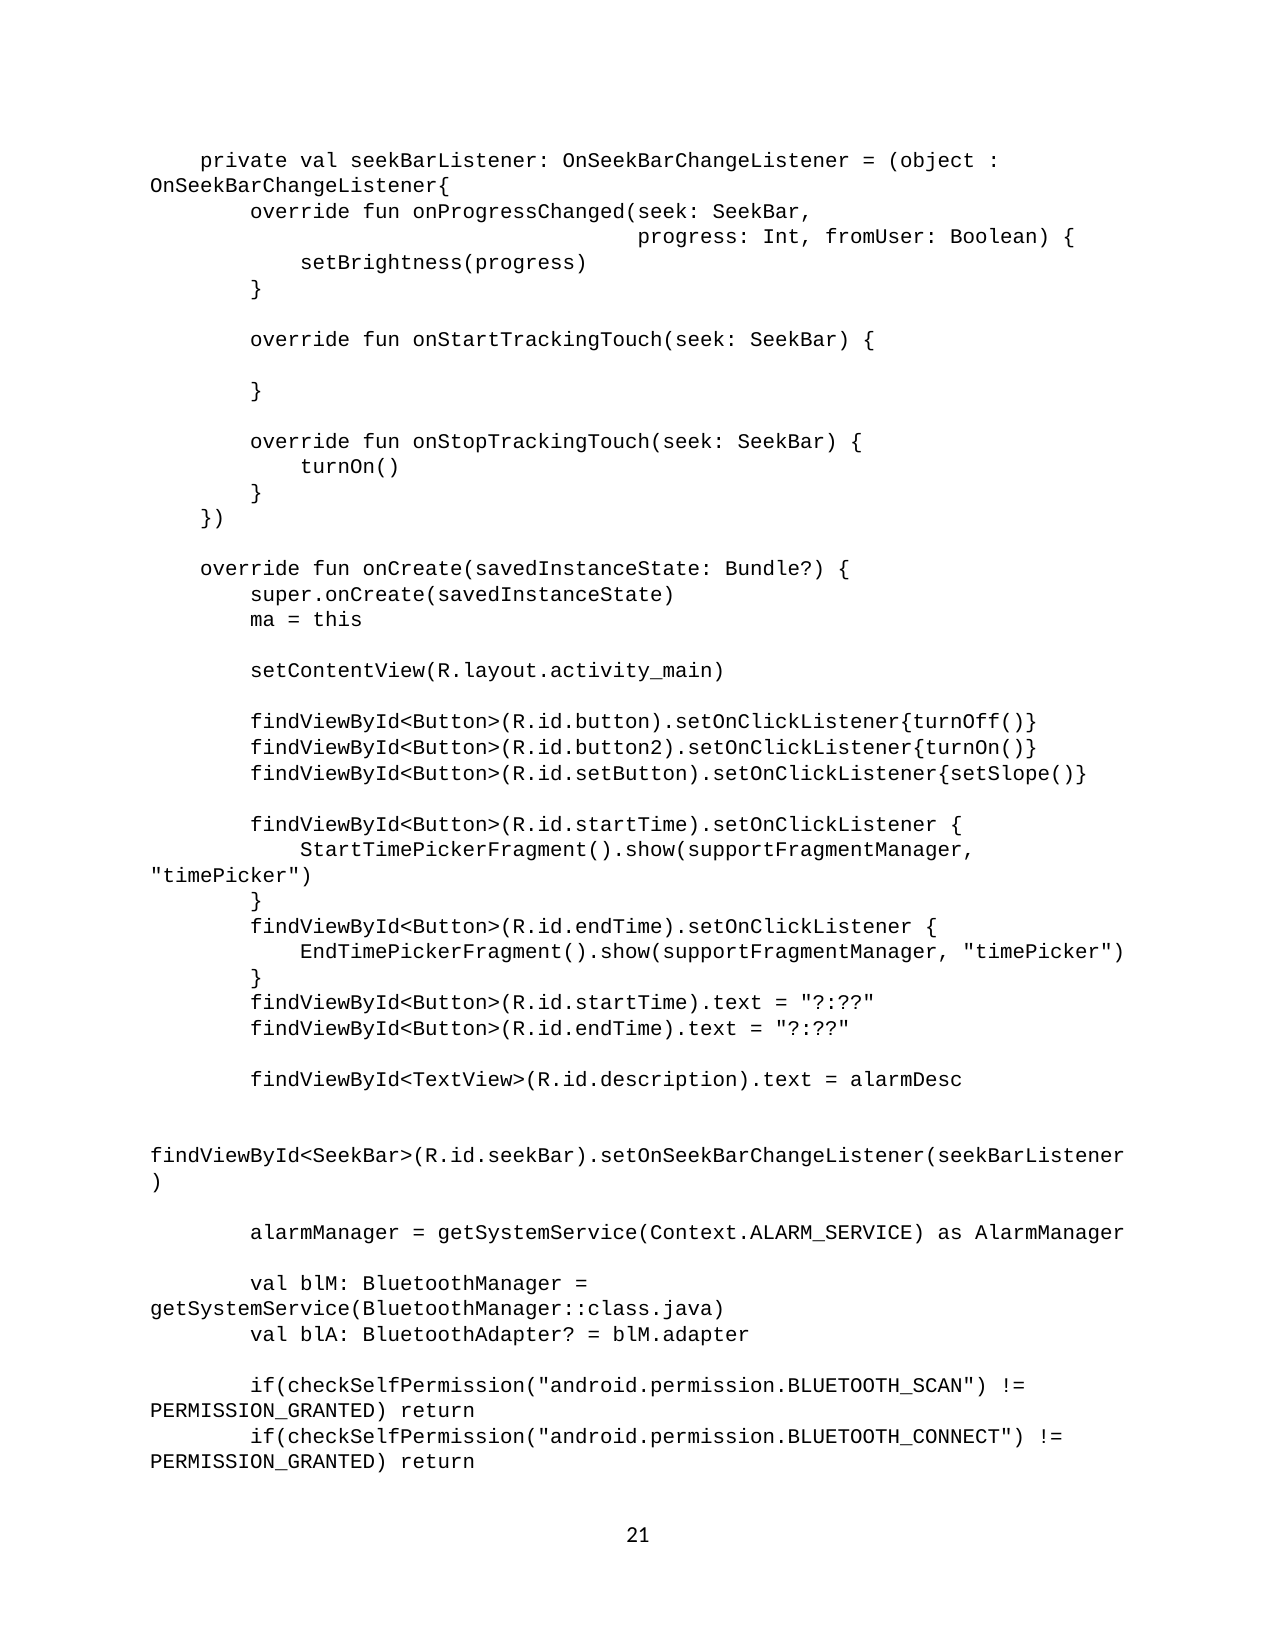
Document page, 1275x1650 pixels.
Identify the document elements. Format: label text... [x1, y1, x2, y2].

text setContentView(R.layout.activity_main) [150, 660, 1125, 684]
text private val seekBarListener: OnSeekBarChangeListener = (object : OnSeekBarChangeListener{ [150, 150, 1125, 199]
text findViewById<Button>(R.id.startTime).setOnClickListener { [150, 813, 1125, 837]
text if(checkSelfPermission("android.permission.BLUETOOTH_CONNECT") != PERMISSION_GRANTED) return [150, 1426, 1125, 1475]
text override fun onStartTrackingTouch(seek: SeekBar) { [150, 329, 1125, 352]
text alarmManager = getSystemService(Context.ALARM_SERVICE) as AlarmManager [150, 1222, 1125, 1246]
text findViewById<Button>(R.id.startTime).text = "?:??" [150, 992, 1125, 1016]
text } [150, 380, 1125, 403]
text findViewById<Button>(R.id.endTime).setOnClickListener { [150, 916, 1125, 939]
text findViewById<Button>(R.id.button2).setOnClickListener{turnOn()} [150, 737, 1125, 761]
text super.onCreate(savedInstanceState) [150, 584, 1125, 607]
text } [150, 890, 1125, 914]
text }) [150, 507, 1125, 531]
text findViewById<TextView>(R.id.description).text = alarmDesc [150, 1069, 1125, 1092]
text setBrightness(progress) [150, 252, 1125, 276]
text } [150, 482, 1125, 505]
text val blA: BluetoothAdapter? = blM.adapter [150, 1324, 1125, 1348]
text } [150, 967, 1125, 990]
text } [150, 278, 1125, 301]
text findViewById<Button>(R.id.setButton).setOnClickListener{setSlope()} [150, 762, 1125, 786]
text if(checkSelfPermission("android.permission.BLUETOOTH_SCAN") != PERMISSION_GRANTED) return [150, 1375, 1125, 1424]
text turnOn() [150, 456, 1125, 480]
text override fun onStopTrackingTouch(seek: SeekBar) { [150, 431, 1125, 454]
text ma = this [150, 609, 1125, 633]
text override fun onCreate(savedInstanceState: Bundle?) { [150, 558, 1125, 582]
text findViewById<Button>(R.id.endTime).text = "?:??" [150, 1018, 1125, 1041]
text val blM: BluetoothManager = getSystemService(BluetoothManager::class.java) [150, 1273, 1125, 1322]
text progress: Int, fromUser: Boolean) { [150, 227, 1125, 250]
text EndTimePickerFragment().show(supportFragmentManager, "timePicker") [150, 941, 1125, 965]
text findViewById<SeekBar>(R.id.seekBar).setOnSeekBarChangeListener(seekBarListener) [150, 1120, 1125, 1194]
text findViewById<Button>(R.id.button).setOnClickListener{turnOff()} [150, 711, 1125, 735]
text override fun onProgressChanged(seek: SeekBar, [150, 201, 1125, 225]
text StartTimePickerFragment().show(supportFragmentManager, "timePicker") [150, 839, 1125, 888]
